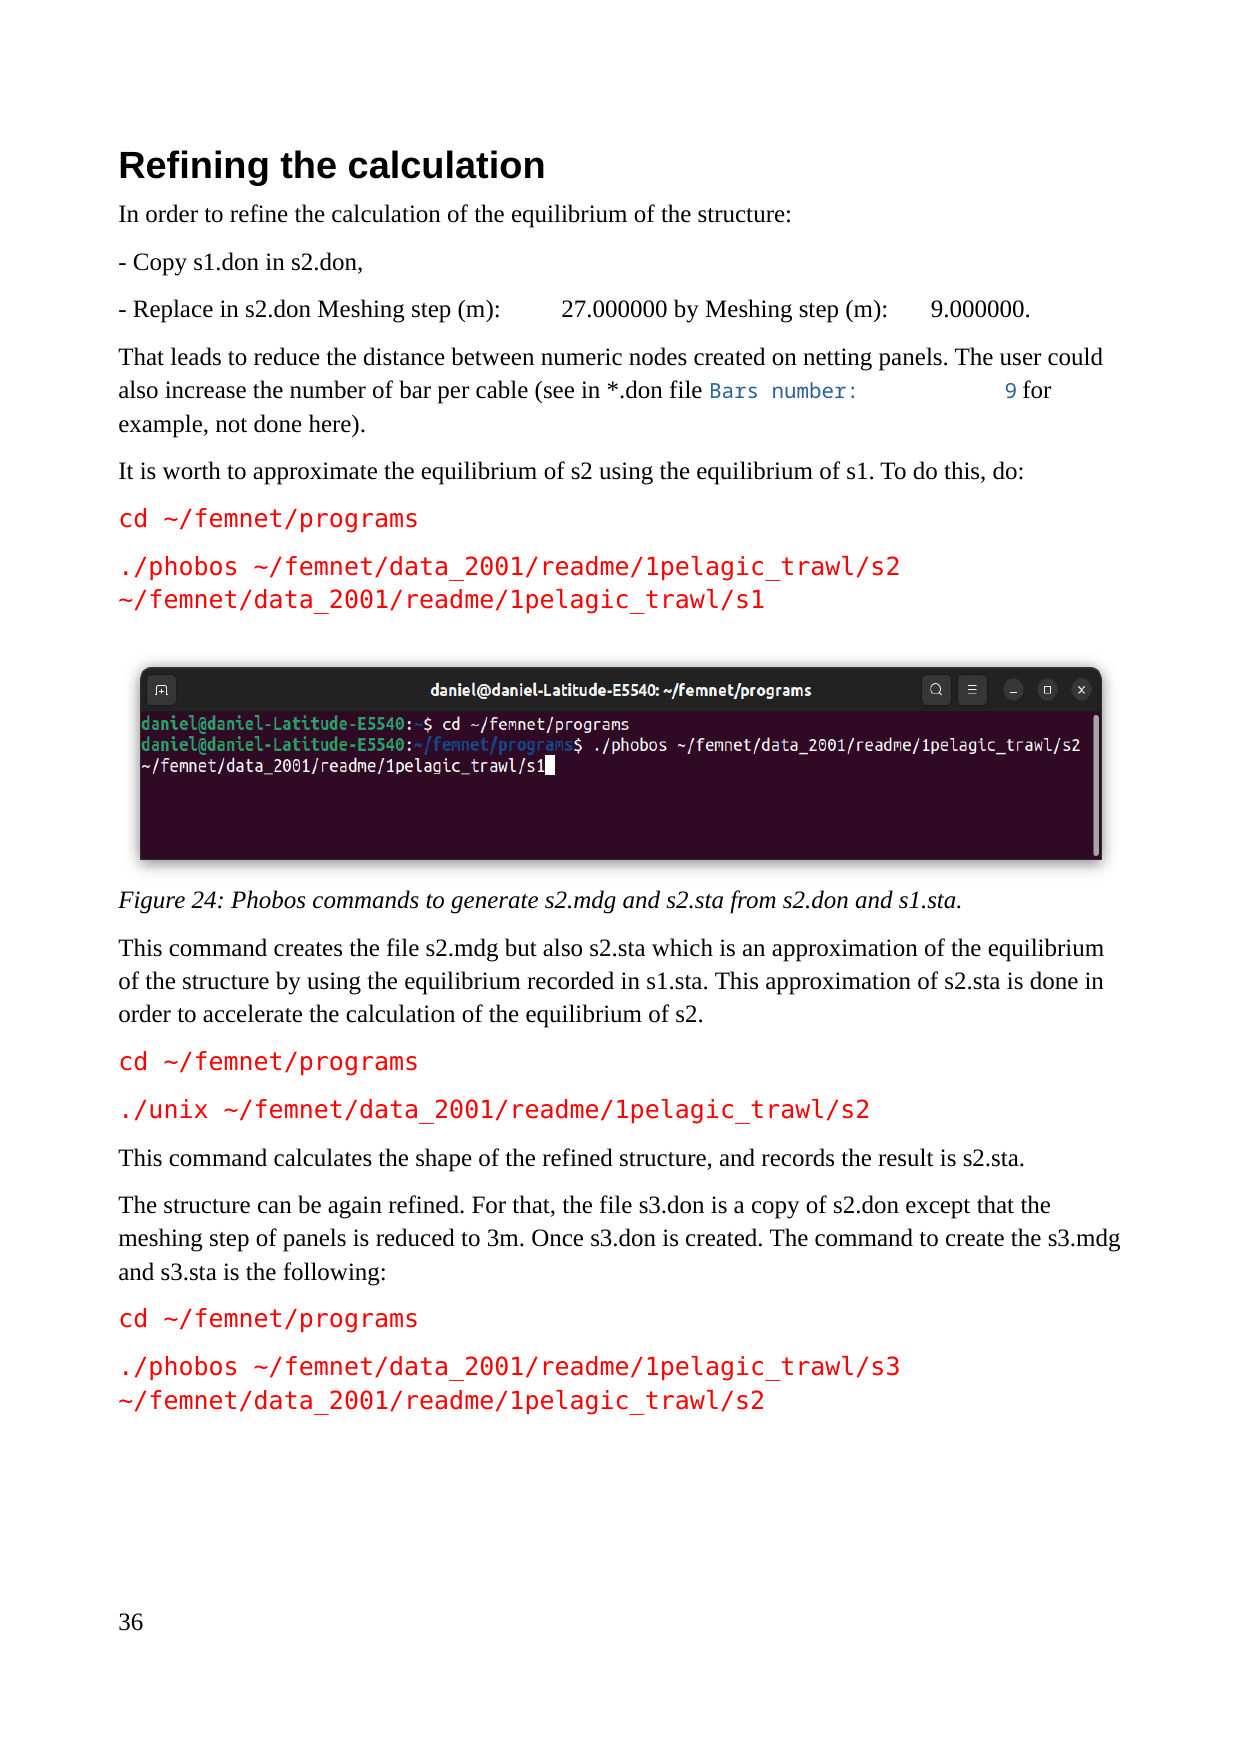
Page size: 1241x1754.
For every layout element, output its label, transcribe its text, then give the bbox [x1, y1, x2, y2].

text ./phobos ~/femnet/data_2001/readme/1pelagic_trawl/s2 ~/femnet/data_2001/readme/1pelagic_trawl/s1 [118, 552, 1122, 615]
subtitle Refining the calculation [118, 143, 1122, 187]
text That leads to reduce the distance between numeric nodes created on netting panels. The user could also increase the number of bar per cable (see in *.don file Bars number: 9 for example, not done here). [118, 342, 1122, 438]
text - Replace in s2.don Meshing step (m): 27.000000 by Meshing step (m): 9.000000. [118, 294, 1122, 323]
text Figure 24: Phobos commands to generate s2.mdg and s2.sta from s2.don and s1.sta. [118, 886, 1122, 914]
picture [118, 646, 1123, 886]
text cd ~/femnet/programs [118, 1047, 1122, 1076]
text The structure can be again refined. For that, the file s3.don is a copy of s2.don except that the meshing step of panels is reduced to 3m. Once s3.don is created. The command to create the s3.mdg and s3.sta is the following: [118, 1191, 1122, 1285]
text cd ~/femnet/programs [118, 504, 1122, 533]
text - Copy s1.don in s2.don, [118, 247, 1122, 276]
text This command calculates the shape of the refined structure, and records the result is s2.sta. [118, 1143, 1122, 1172]
text It is worth to approximate the equilibrium of s2 using the equilibrium of s1. To do this, do: [118, 456, 1122, 485]
text ./phobos ~/femnet/data_2001/readme/1pelagic_trawl/s3 ~/femnet/data_2001/readme/1pelagic_trawl/s2 [118, 1352, 1122, 1415]
text In order to refine the calculation of the equilibrium of the structure: [118, 199, 1122, 228]
text This command creates the file s2.mdg but also s2.sta which is an approximation of the equilibrium of the structure by using the equilibrium recorded in s1.sta. This approximation of s2.sta is done in order to accelerate the calculation of the equilibrium of s2. [118, 933, 1122, 1028]
text cd ~/femnet/programs [118, 1304, 1122, 1333]
text ./unix ~/femnet/data_2001/readme/1pelagic_trawl/s2 [118, 1095, 1122, 1124]
